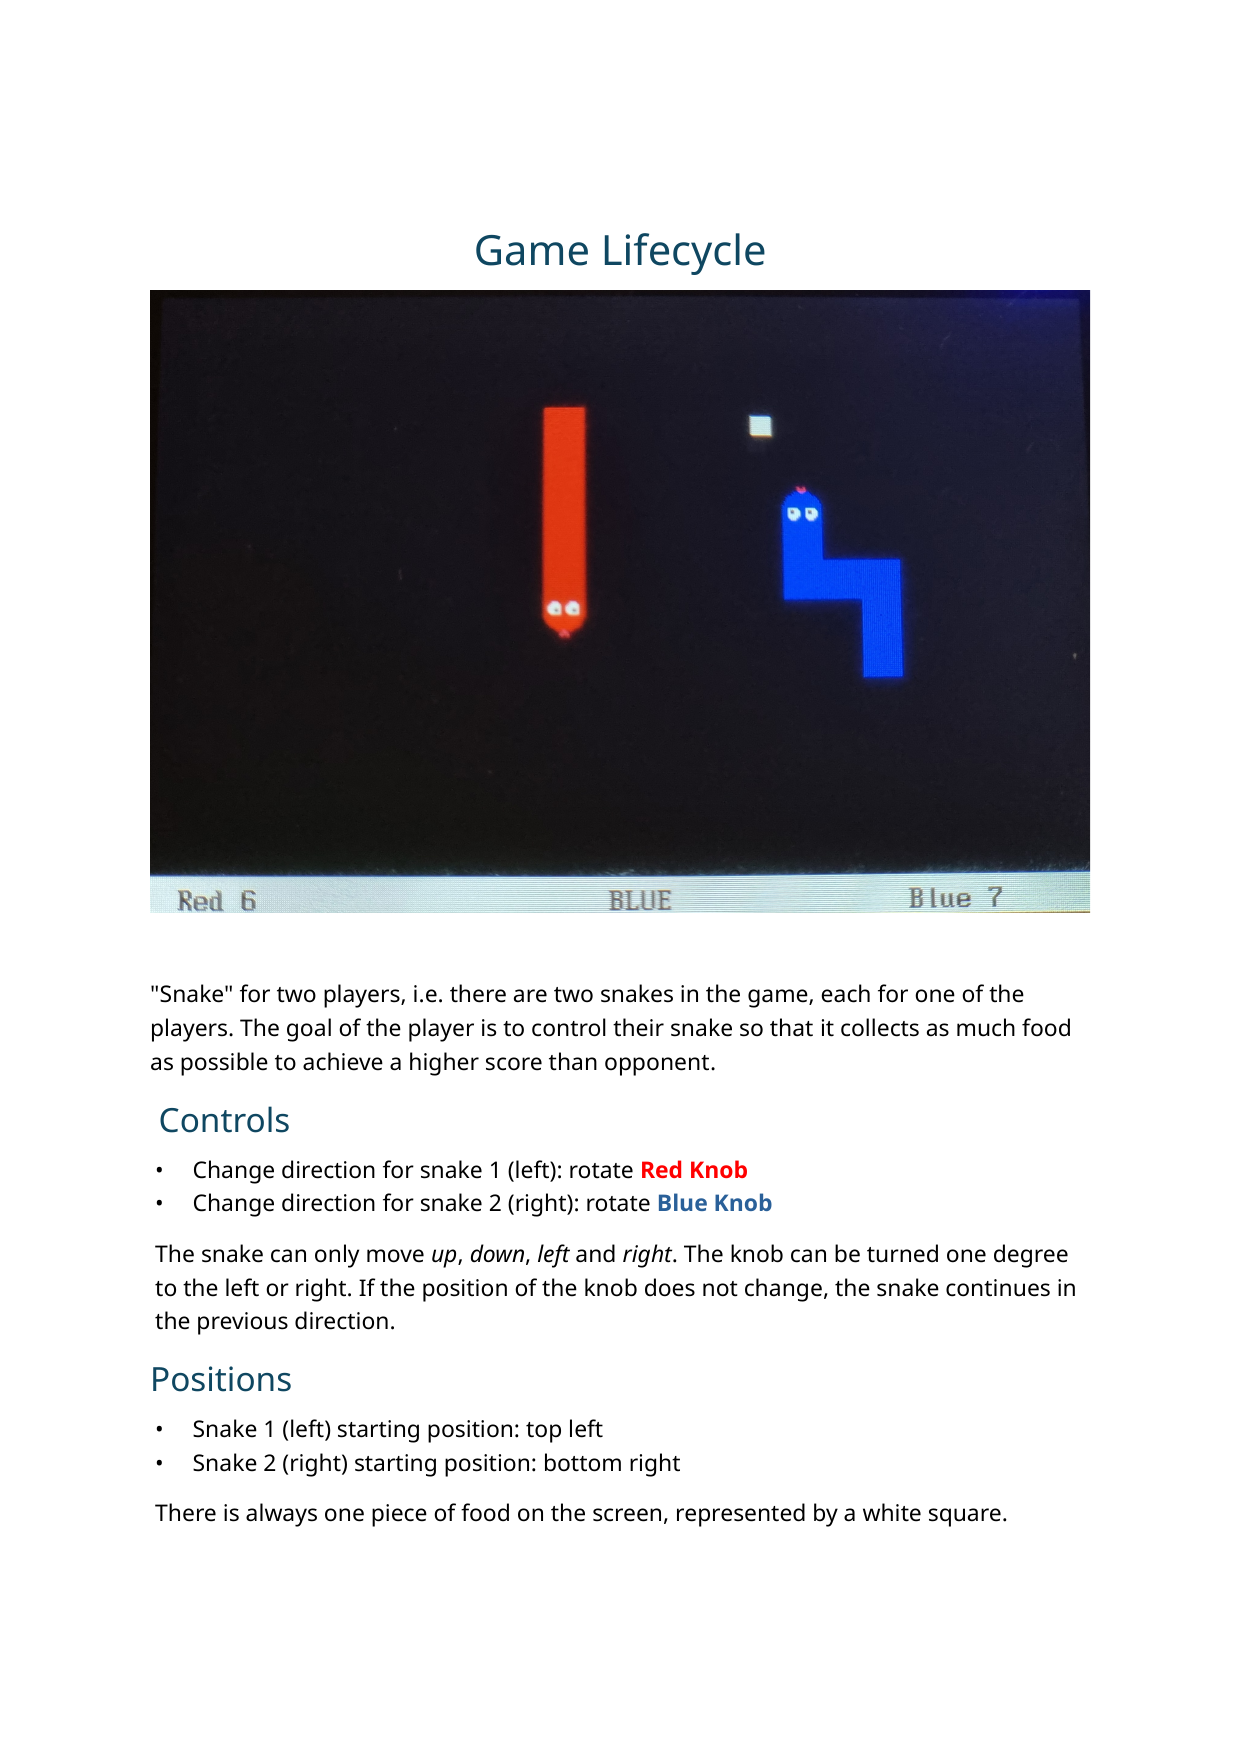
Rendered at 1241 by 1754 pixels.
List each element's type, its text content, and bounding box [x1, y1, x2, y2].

text "Snake" for two players, i.e. there are two snakes in the game, each for one of the players. The goal of the player is to control their snake so that it collects as much food as possible to achieve a higher score than opponent. [150, 978, 1090, 1077]
text The snake can only move up, down, left and right. The knob can be turned one degree to the left or right. If the position of the knob does not change, the snake continues in the previous direction. [155, 1238, 1090, 1337]
list Change direction for snake 2 (right): rotate Blue Knob [155, 1187, 1090, 1219]
subtitle Game Lifecycle [150, 221, 1090, 278]
picture [150, 290, 1091, 913]
subtitle Controls [150, 1096, 1090, 1142]
list Snake 1 (left) starting position: top left [155, 1413, 1090, 1444]
list Snake 2 (right) starting position: bottom right [155, 1447, 1090, 1478]
text There is always one piece of food on the screen, represented by a white square. [155, 1497, 1090, 1528]
list Change direction for snake 1 (left): rotate Red Knob [155, 1154, 1090, 1185]
subtitle Positions [150, 1356, 1090, 1401]
